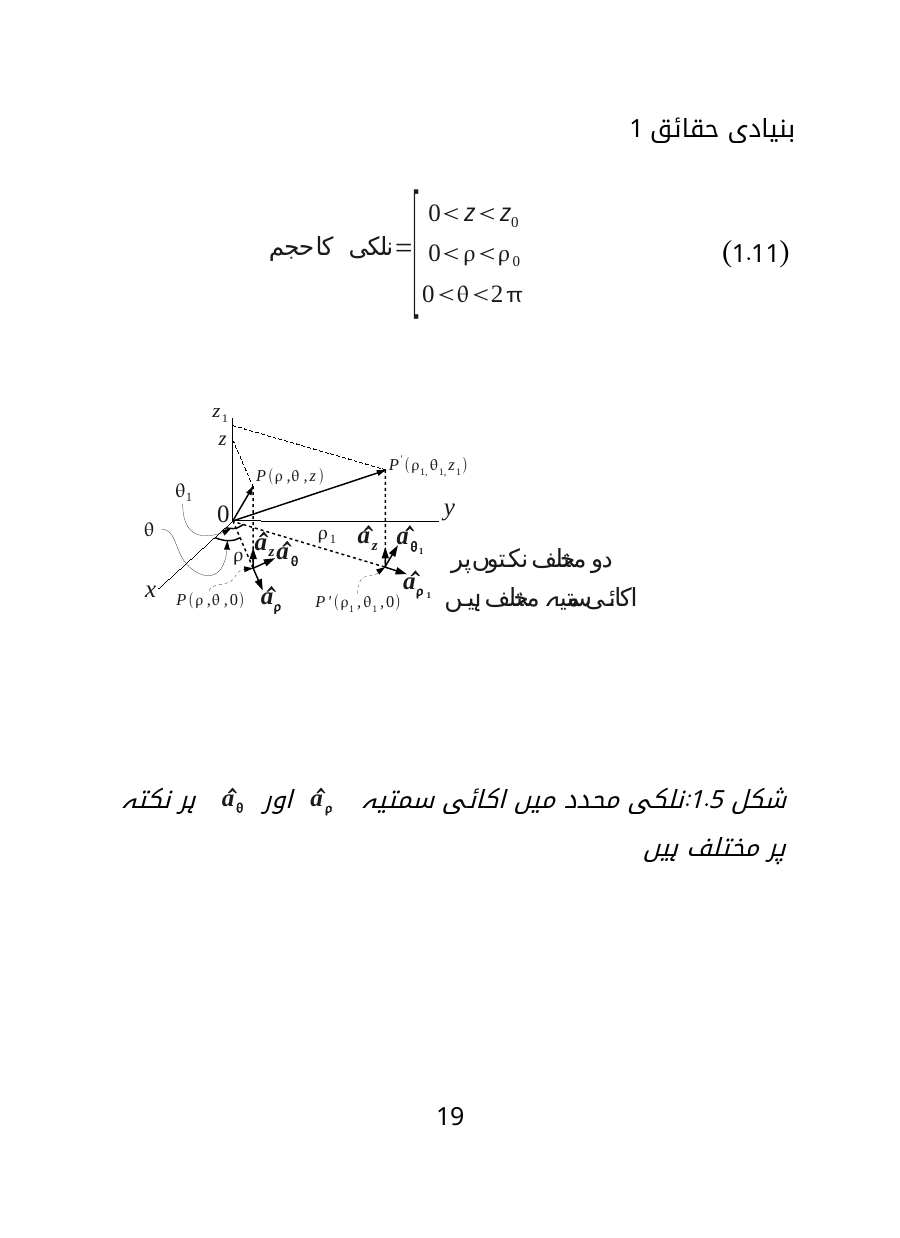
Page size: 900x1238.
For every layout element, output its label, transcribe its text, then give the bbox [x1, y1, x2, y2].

table_header [105, 182, 694, 338]
table_header (1.11) [694, 182, 795, 338]
text شکل 1.5:نلکی محدد میں اکائی سمتیہ اور ہر نکتہ پر مختلف ہیں [114, 384, 786, 871]
